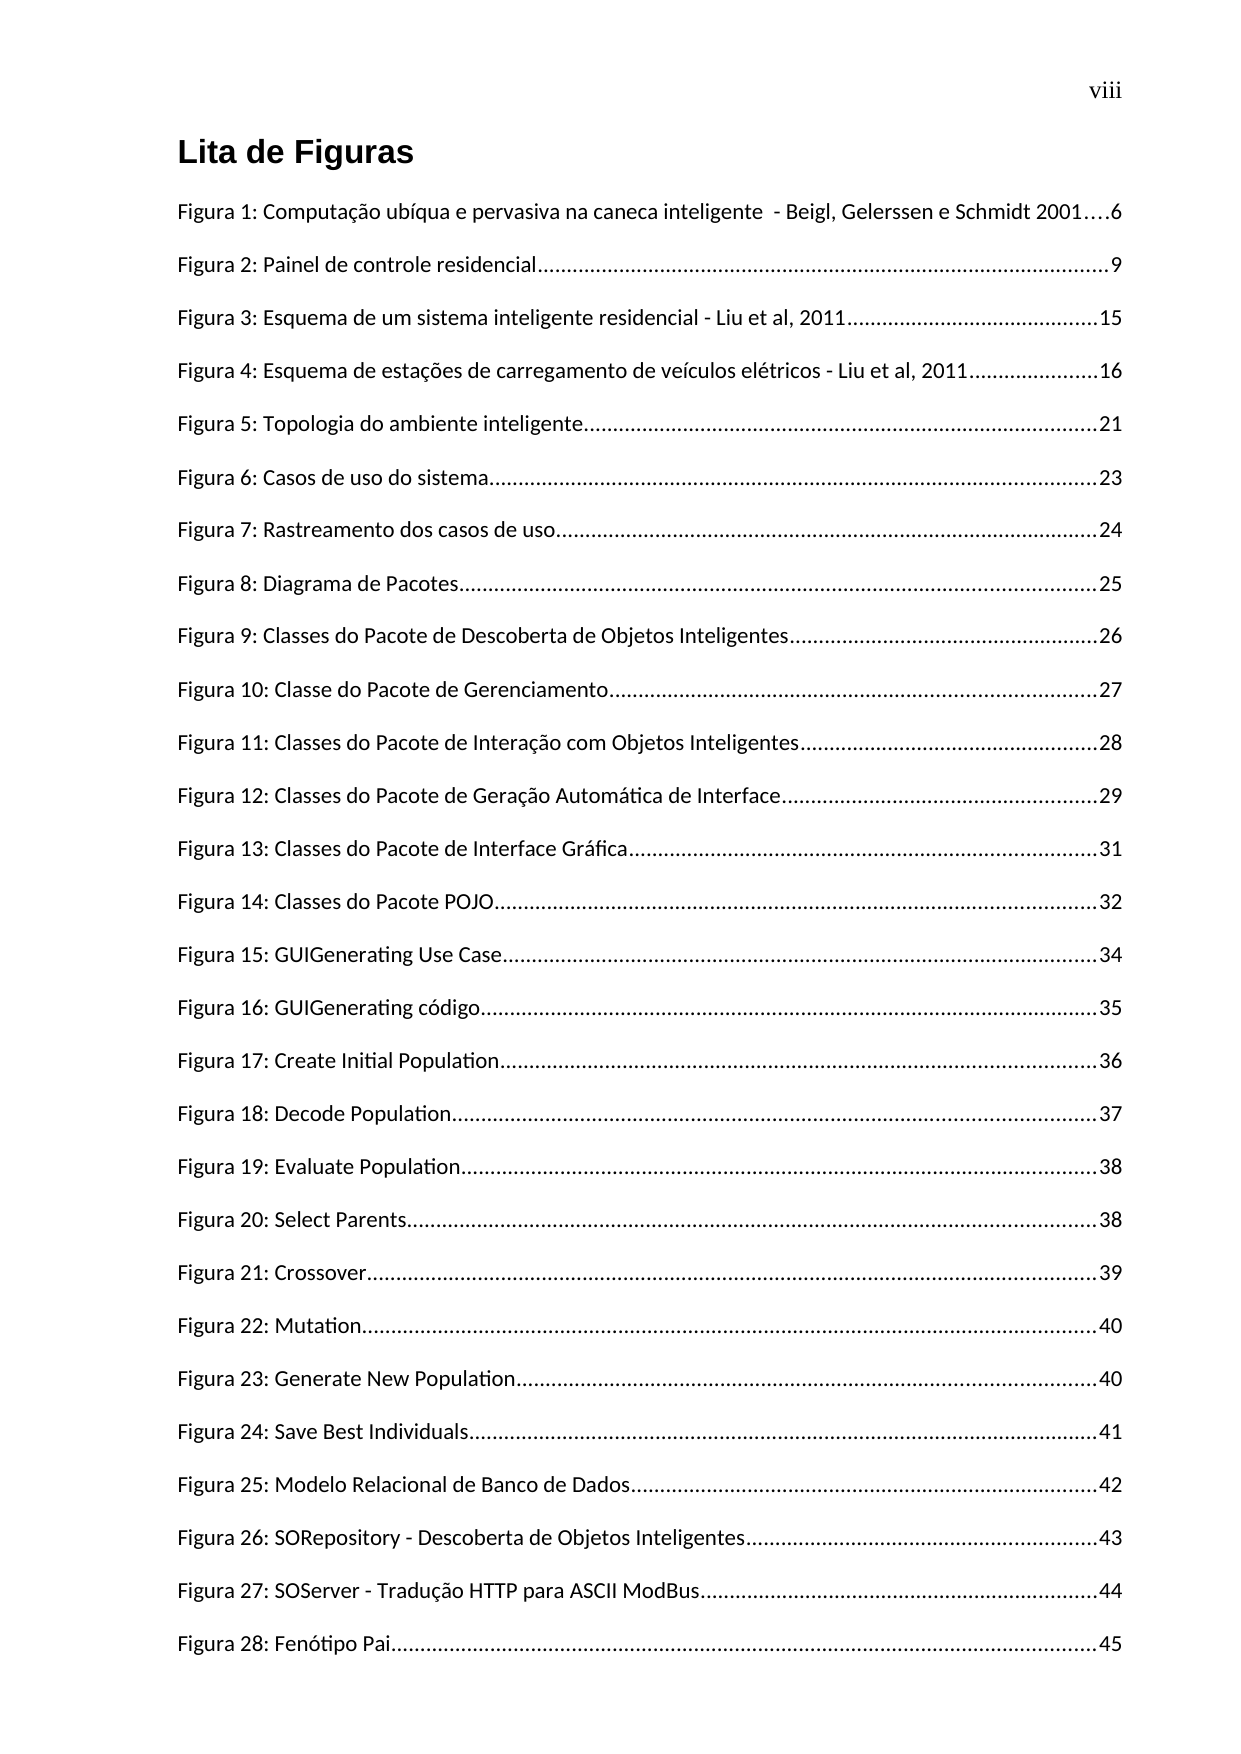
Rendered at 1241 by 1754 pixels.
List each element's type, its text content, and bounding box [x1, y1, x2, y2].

text Figura 21: Crossover 39 [177, 1258, 1122, 1286]
text Figura 6: Casos de uso do sistema 23 [177, 463, 1122, 491]
text Figura 27: SOServer - Tradução HTTP para ASCII ModBus 44 [177, 1576, 1122, 1604]
text Figura 15: GUIGenerating Use Case 34 [177, 940, 1122, 968]
text Figura 8: Diagrama de Pacotes 25 [177, 569, 1122, 597]
text Figura 22: Mutation 40 [177, 1311, 1122, 1339]
text Figura 14: Classes do Pacote POJO 32 [177, 887, 1122, 915]
text Figura 13: Classes do Pacote de Interface Gráfica 31 [177, 834, 1122, 862]
text Figura 25: Modelo Relacional de Banco de Dados 42 [177, 1470, 1122, 1498]
text Figura 16: GUIGenerating código 35 [177, 993, 1122, 1021]
text Figura 24: Save Best Individuals 41 [177, 1417, 1122, 1445]
text Figura 10: Classe do Pacote de Gerenciamento 27 [177, 675, 1122, 703]
text Figura 20: Select Parents 38 [177, 1205, 1122, 1233]
text Figura 1: Computação ubíqua e pervasiva na caneca inteligente - Beigl, Gelerssen e Schmidt 2001 6 [177, 197, 1122, 226]
text Figura 26: SORepository - Descoberta de Objetos Inteligentes 43 [177, 1523, 1122, 1551]
subtitle Lita de Figuras [177, 132, 1122, 171]
text Figura 4: Esquema de estações de carregamento de veículos elétricos - Liu et al, 2011 16 [177, 357, 1122, 384]
text Figura 17: Create Initial Population 36 [177, 1046, 1122, 1074]
text Figura 5: Topologia do ambiente inteligente. 21 [177, 409, 1122, 438]
text Figura 11: Classes do Pacote de Interação com Objetos Inteligentes 28 [177, 728, 1122, 756]
text Figura 19: Evaluate Population 38 [177, 1152, 1122, 1180]
text Figura 18: Decode Population 37 [177, 1099, 1122, 1127]
text Figura 2: Painel de controle residencial 9 [177, 251, 1122, 278]
text Figura 12: Classes do Pacote de Geração Automática de Interface 29 [177, 781, 1122, 809]
text Figura 7: Rastreamento dos casos de uso. 24 [177, 516, 1122, 544]
text Figura 28: Fenótipo Pai 45 [177, 1629, 1122, 1657]
text Figura 23: Generate New Population 40 [177, 1364, 1122, 1392]
text Figura 9: Classes do Pacote de Descoberta de Objetos Inteligentes 26 [177, 622, 1122, 650]
text Figura 3: Esquema de um sistema inteligente residencial - Liu et al, 2011 15 [177, 303, 1122, 332]
